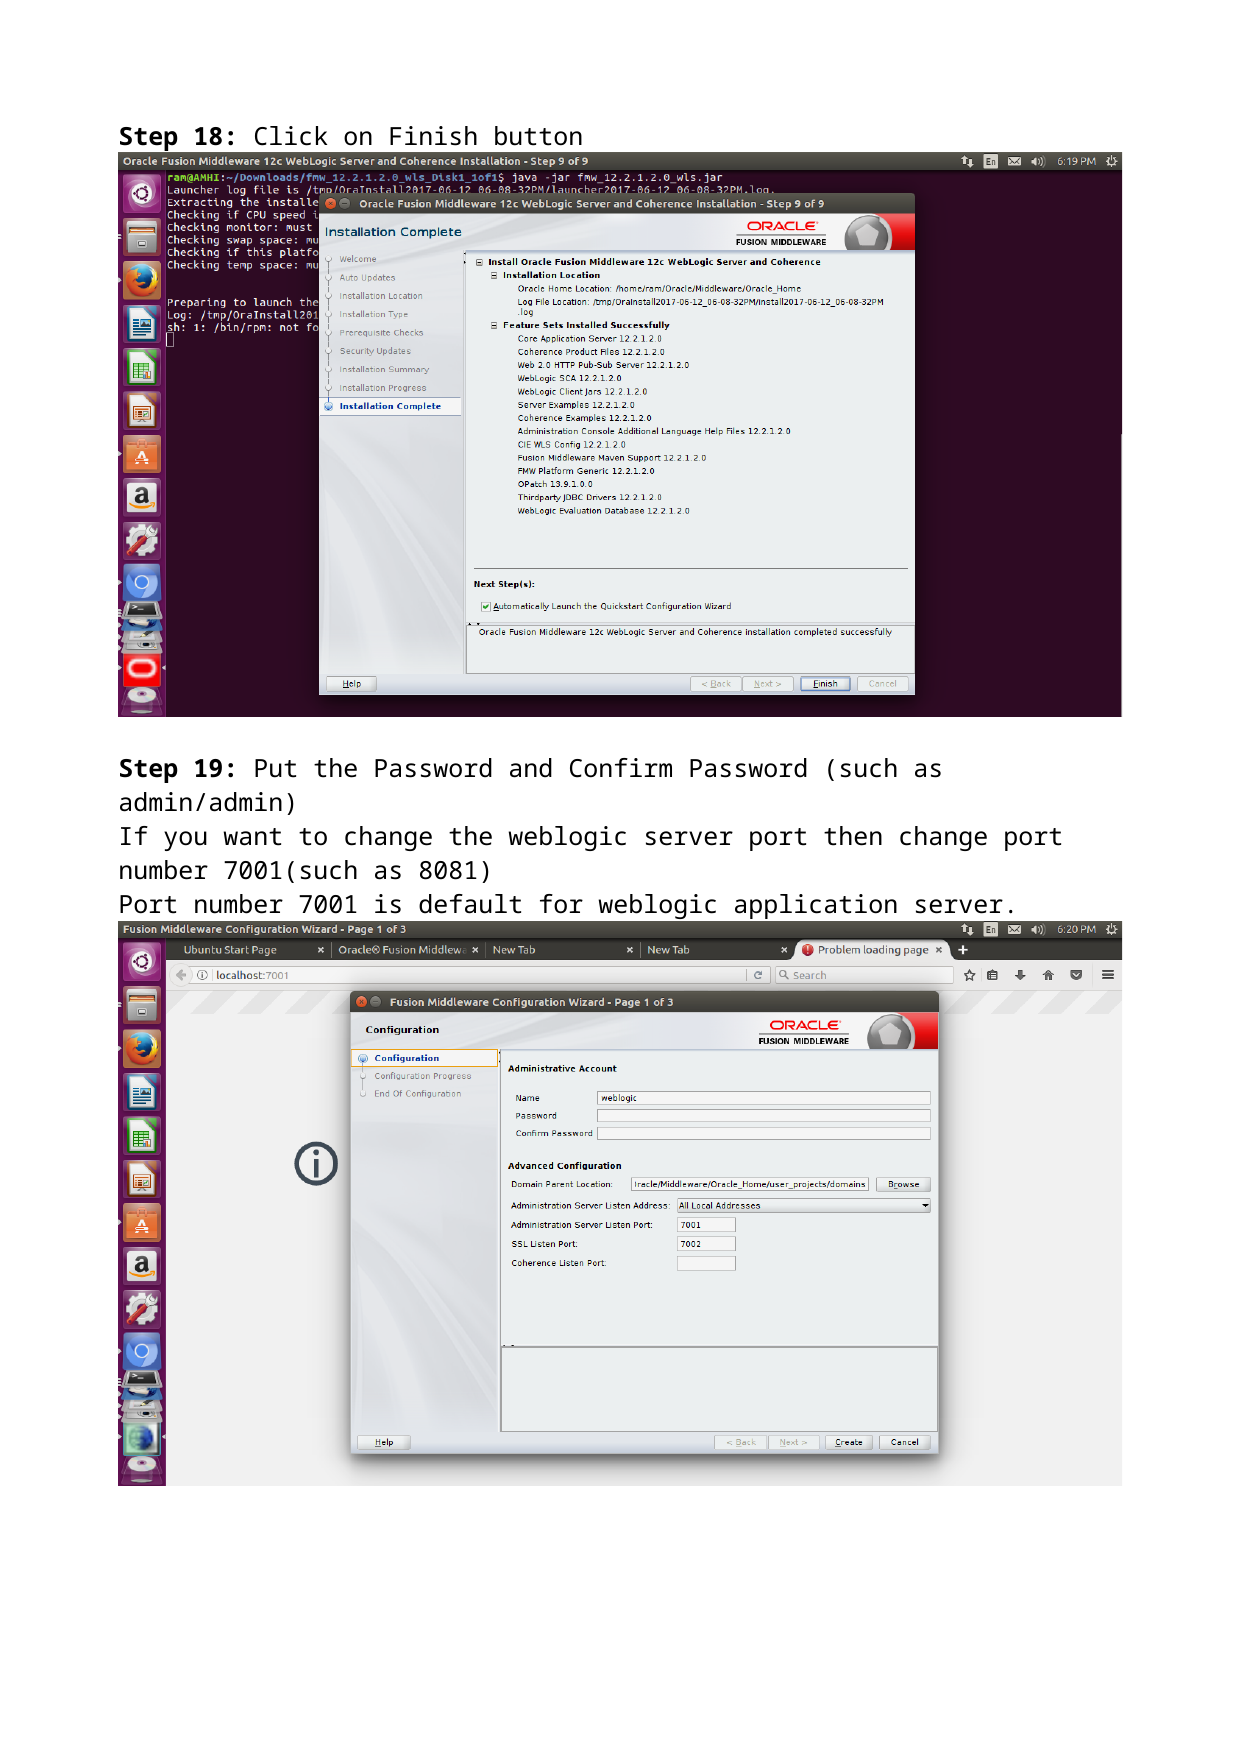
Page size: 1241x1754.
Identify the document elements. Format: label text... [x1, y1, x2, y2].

picture [118, 152, 1123, 717]
picture [118, 921, 1123, 1486]
text Step 19: Put the Password and Confirm Password (such as admin/admin) [118, 751, 1122, 819]
text Step 18: Click on Finish button [118, 118, 1122, 152]
text If you want to change the weblogic server port then change port number 7001(such as 8081) [118, 819, 1122, 887]
text Port number 7001 is default for weblogic application server. [118, 887, 1122, 921]
